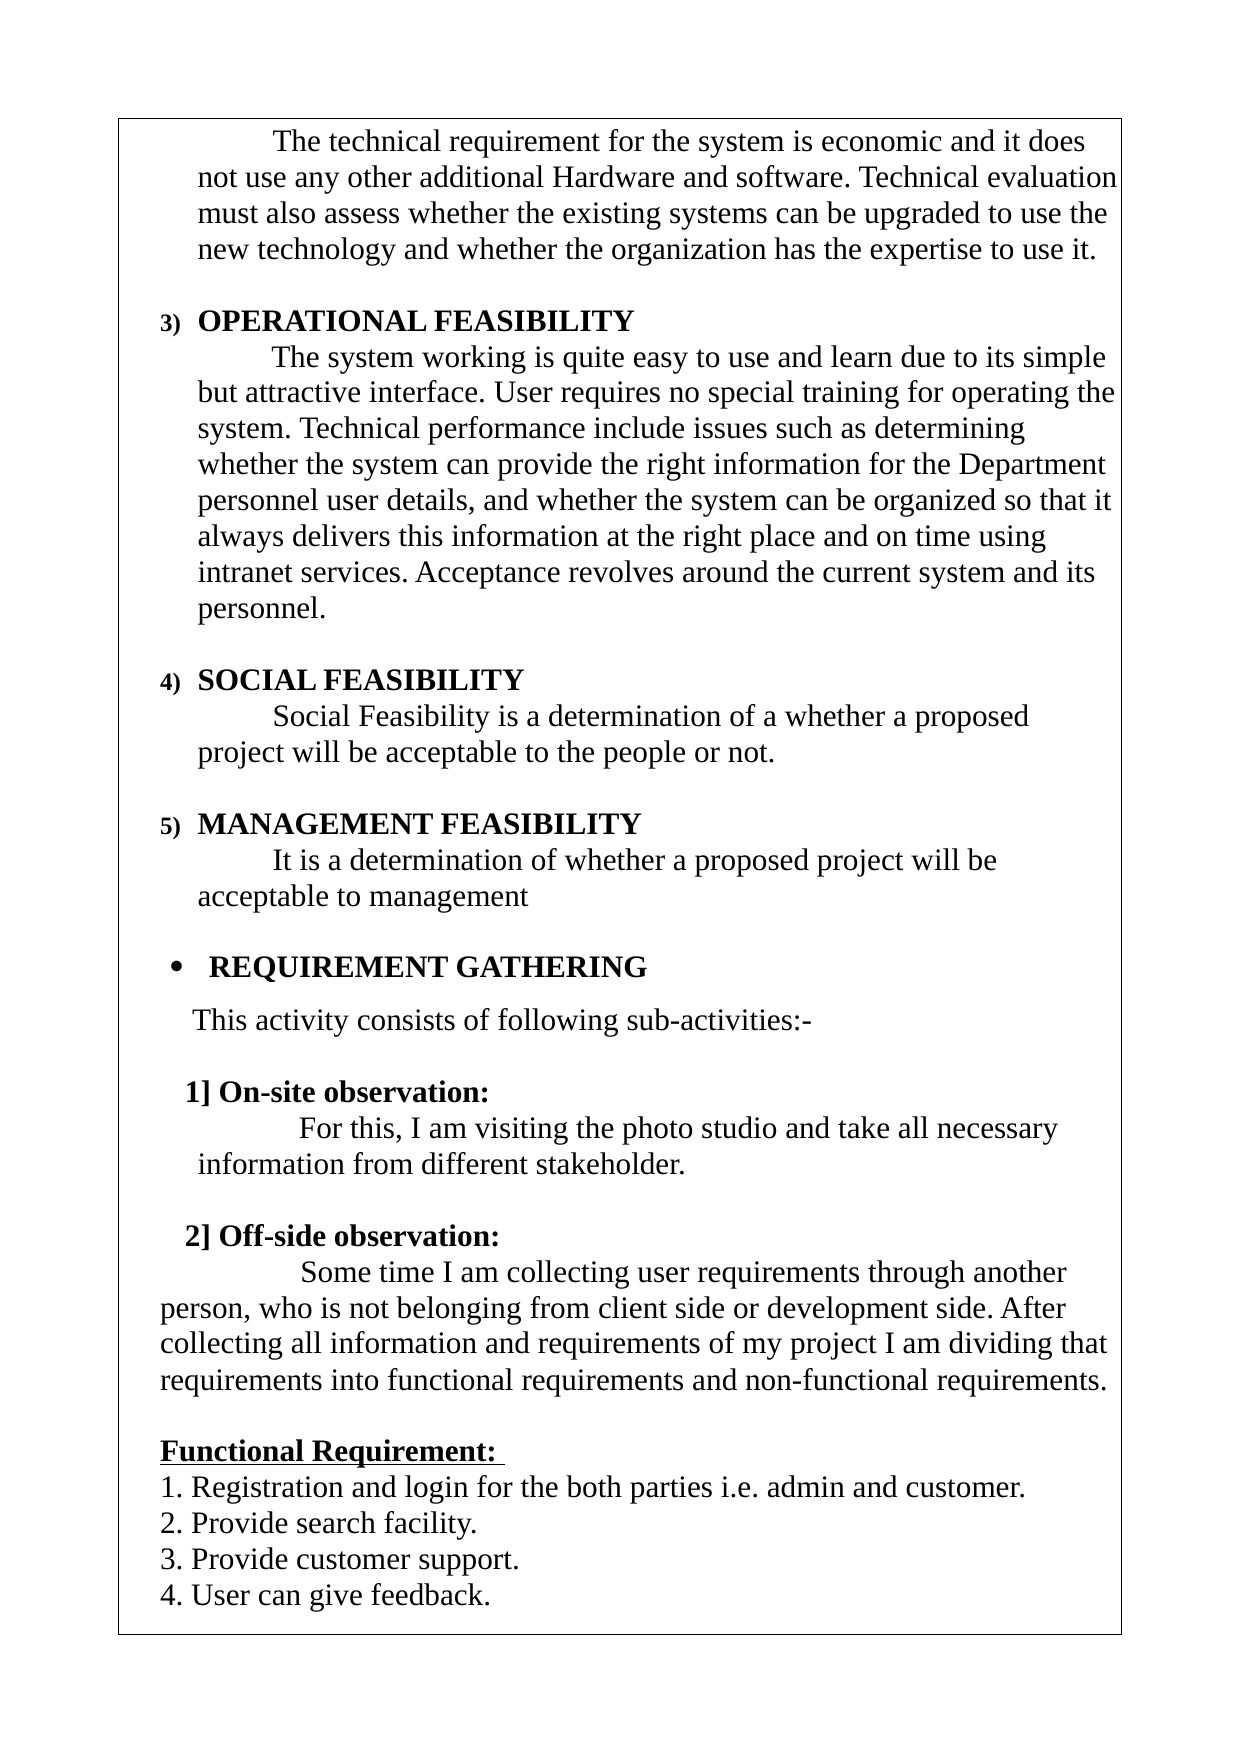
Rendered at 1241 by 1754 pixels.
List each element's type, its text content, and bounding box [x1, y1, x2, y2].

text Some time I am collecting user requirements through another [122, 1253, 1118, 1289]
list Social Feasibility is a determination of a whether a proposed project will be acceptable to the people or not. [197, 697, 1118, 769]
text 2] Off-side observation: [122, 1217, 1118, 1253]
list SOCIAL FEASIBILITY [160, 661, 1118, 697]
list It is a determination of whether a proposed project will be acceptable to management [197, 841, 1118, 913]
list 4. User can give feedback. [160, 1576, 1118, 1612]
list The system working is quite easy to use and learn due to its simple but attractive interface. User requires no special training for operating the system. Technical performance include issues such as determining whether the system can provide the right information for the Department personnel user details, and whether the system can be organized so that it always delivers this information at the right place and on time using intranet services. Acceptance revolves around the current system and its personnel. [197, 338, 1118, 625]
list Functional Requirement: [160, 1433, 1118, 1468]
text This activity consists of following sub-activities:- [122, 1001, 1118, 1037]
list MANAGEMENT FEASIBILITY [160, 805, 1118, 841]
list 2. Provide search facility. [160, 1504, 1118, 1540]
list REQUIREMENT GATHERING [171, 949, 1118, 985]
list 3. Provide customer support. [160, 1540, 1118, 1576]
text requirements into functional requirements and non-functional requirements. [122, 1361, 1118, 1397]
text information from different stakeholder. [122, 1145, 1118, 1181]
text For this, I am visiting the photo studio and take all necessary [122, 1109, 1118, 1145]
text person, who is not belonging from client side or development side. After [122, 1289, 1118, 1325]
text collecting all information and requirements of my project I am dividing that [122, 1325, 1118, 1361]
list 1. Registration and login for the both parties i.e. admin and customer. [160, 1468, 1118, 1504]
text 1] On-site observation: [122, 1073, 1118, 1109]
list OPERATIONAL FEASIBILITY [160, 302, 1118, 338]
list The technical requirement for the system is economic and it does not use any other additional Hardware and software. Technical evaluation must also assess whether the existing systems can be upgraded to use the new technology and whether the organization has the expertise to use it. [197, 122, 1118, 266]
